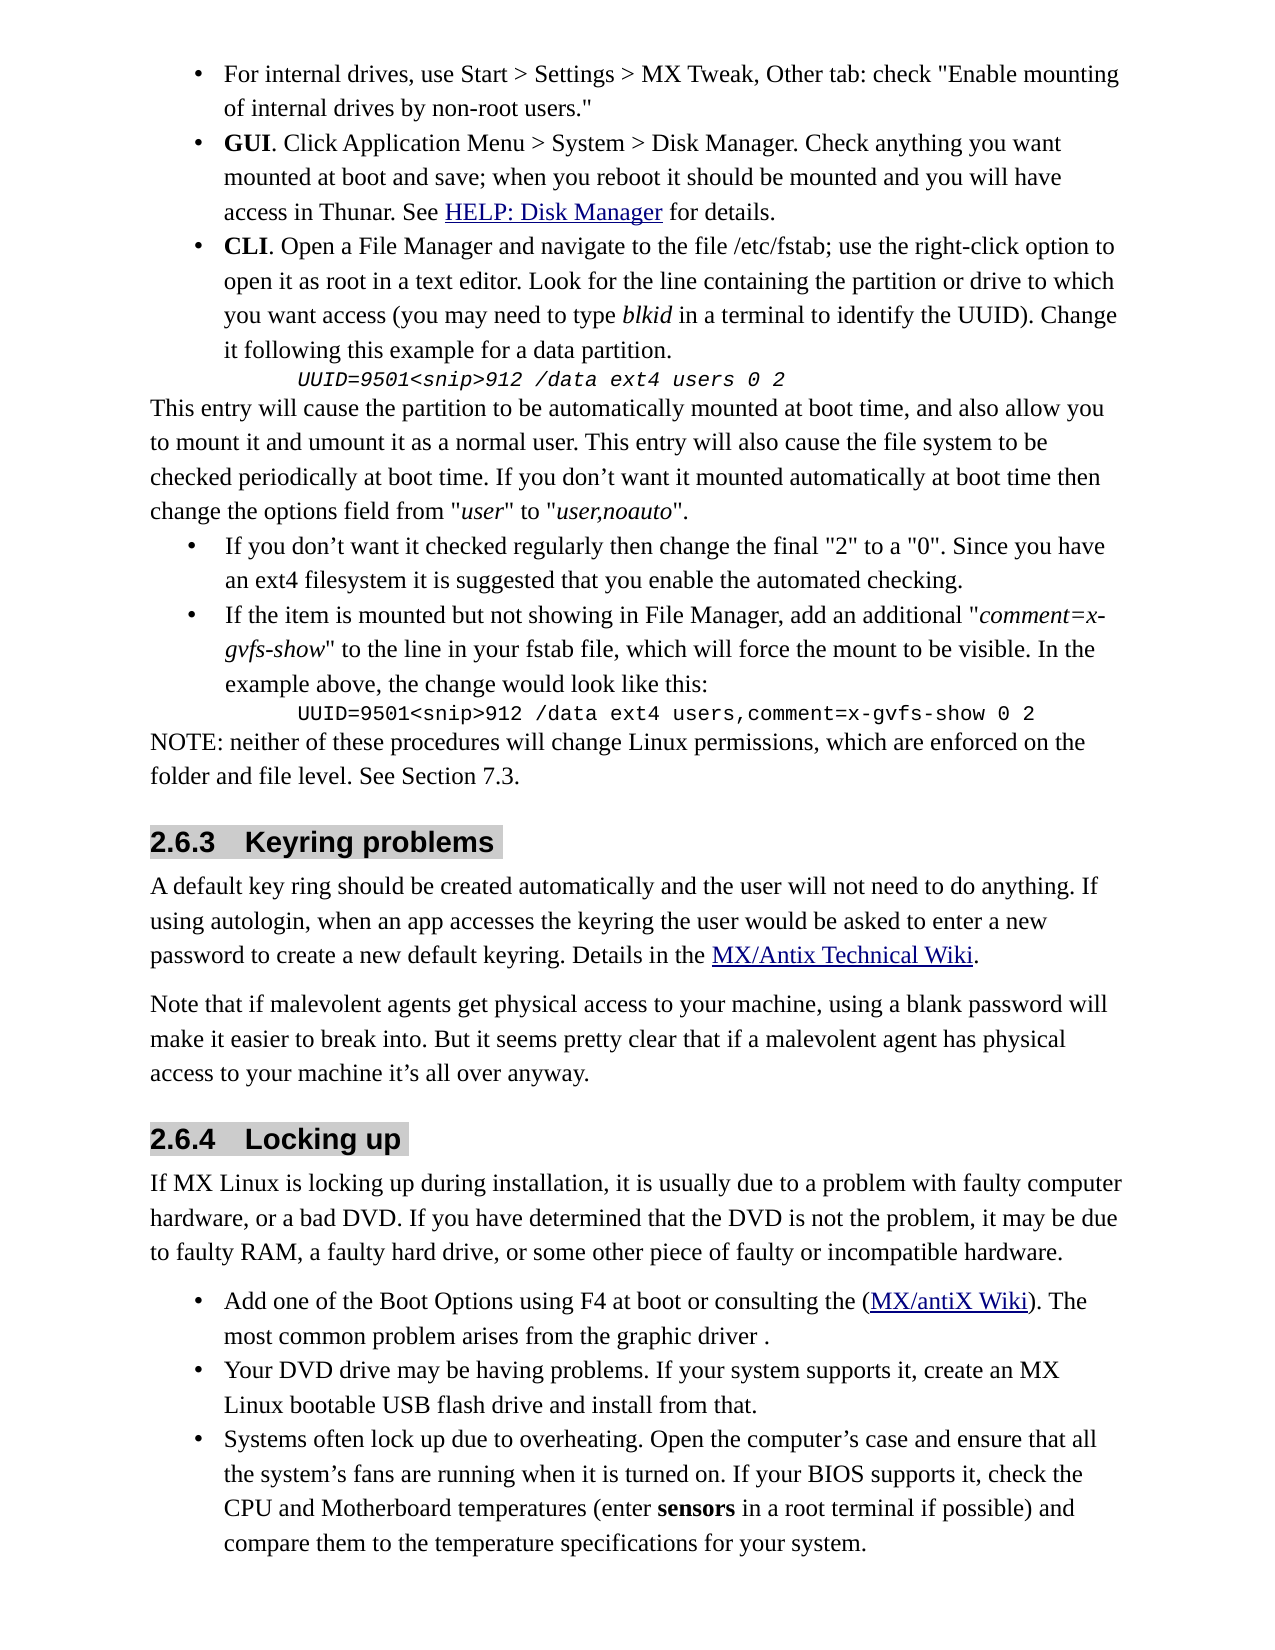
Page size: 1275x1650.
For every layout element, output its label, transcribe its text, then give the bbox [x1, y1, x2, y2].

text This entry will cause the partition to be automatically mounted at boot time, and also allow you to mount it and umount it as a normal user. This entry will also cause the file system to be checked periodically at boot time. If you don’t want it mounted automatically at boot time then change the options field from "user" to "user,noauto". [150, 393, 1125, 525]
list CLI. Open a File Manager and navigate to the file /etc/fstab; use the right-click option to open it as root in a text editor. Look for the line containing the partition or drive to which you want access (you may need to type blkid in a terminal to identify the UUID). Change it following this example for a data partition. [194, 231, 1125, 364]
list If you don’t want it checked regularly then change the final "2" to a "0". Since you have an ext4 filesystem it is suggested that you enable the automated checking. [187, 531, 1125, 594]
list UUID=9501<snip>912 /data ext4 users,comment=x-gvfs-show 0 2 [268, 703, 1125, 727]
text NOTE: neither of these procedures will change Linux permissions, which are enforced on the folder and file level. See Section 7.3. [150, 727, 1125, 790]
list If the item is mounted but not showing in File Manager, add an additional "comment=x-gvfs-show" to the line in your fstab file, which will force the mount to be visible. In the example above, the change would look like this: [187, 600, 1125, 698]
text If MX Linux is locking up during installation, it is usually due to a problem with faulty computer hardware, or a bad DVD. If you have determined that the DVD is not the problem, it may be due to faulty RAM, a faulty hard drive, or some other piece of faulty or incompatible hardware. [150, 1168, 1125, 1266]
list Your DVD drive may be having problems. If your system supports it, create an MX Linux bootable USB flash drive and install from that. [194, 1355, 1125, 1418]
list UUID=9501<snip>912 /data ext4 users 0 2 [268, 369, 1125, 393]
list GUI. Click Application Menu > System > Disk Manager. Check anything you want mounted at boot and save; when you reboot it should be mounted and you will have access in Thunar. See HELP: Disk Manager for details. [194, 128, 1125, 226]
subtitle 2.6.4 Locking up [409, 1122, 1125, 1156]
list Systems often lock up due to overheating. Open the computer’s case and ensure that all the system’s fans are running when it is turned on. If your BIOS supports it, check the CPU and Motherboard temperatures (enter sensors in a root terminal if possible) and compare them to the temperature specifications for your system. [194, 1424, 1125, 1556]
text Note that if malevolent agents get physical access to your machine, using a blank password will make it easier to break into. But it seems pretty clear that if a malevolent agent has physical access to your machine it’s all over anyway. [150, 989, 1125, 1087]
list Add one of the Boot Options using F4 at boot or consulting the (MX/antiX Wiki). The most common problem arises from the graphic driver . [194, 1286, 1125, 1349]
list For internal drives, use Start > Settings > MX Tweak, Other tab: check "Enable mounting of internal drives by non-root users." [194, 59, 1125, 122]
subtitle 2.6.3 Keyring problems [503, 825, 1125, 859]
text A default key ring should be created automatically and the user will not need to do anything. If using autologin, when an app accesses the keyring the user would be asked to enter a new password to create a new default keyring. Details in the MX/Antix Technical Wiki. [150, 871, 1125, 969]
